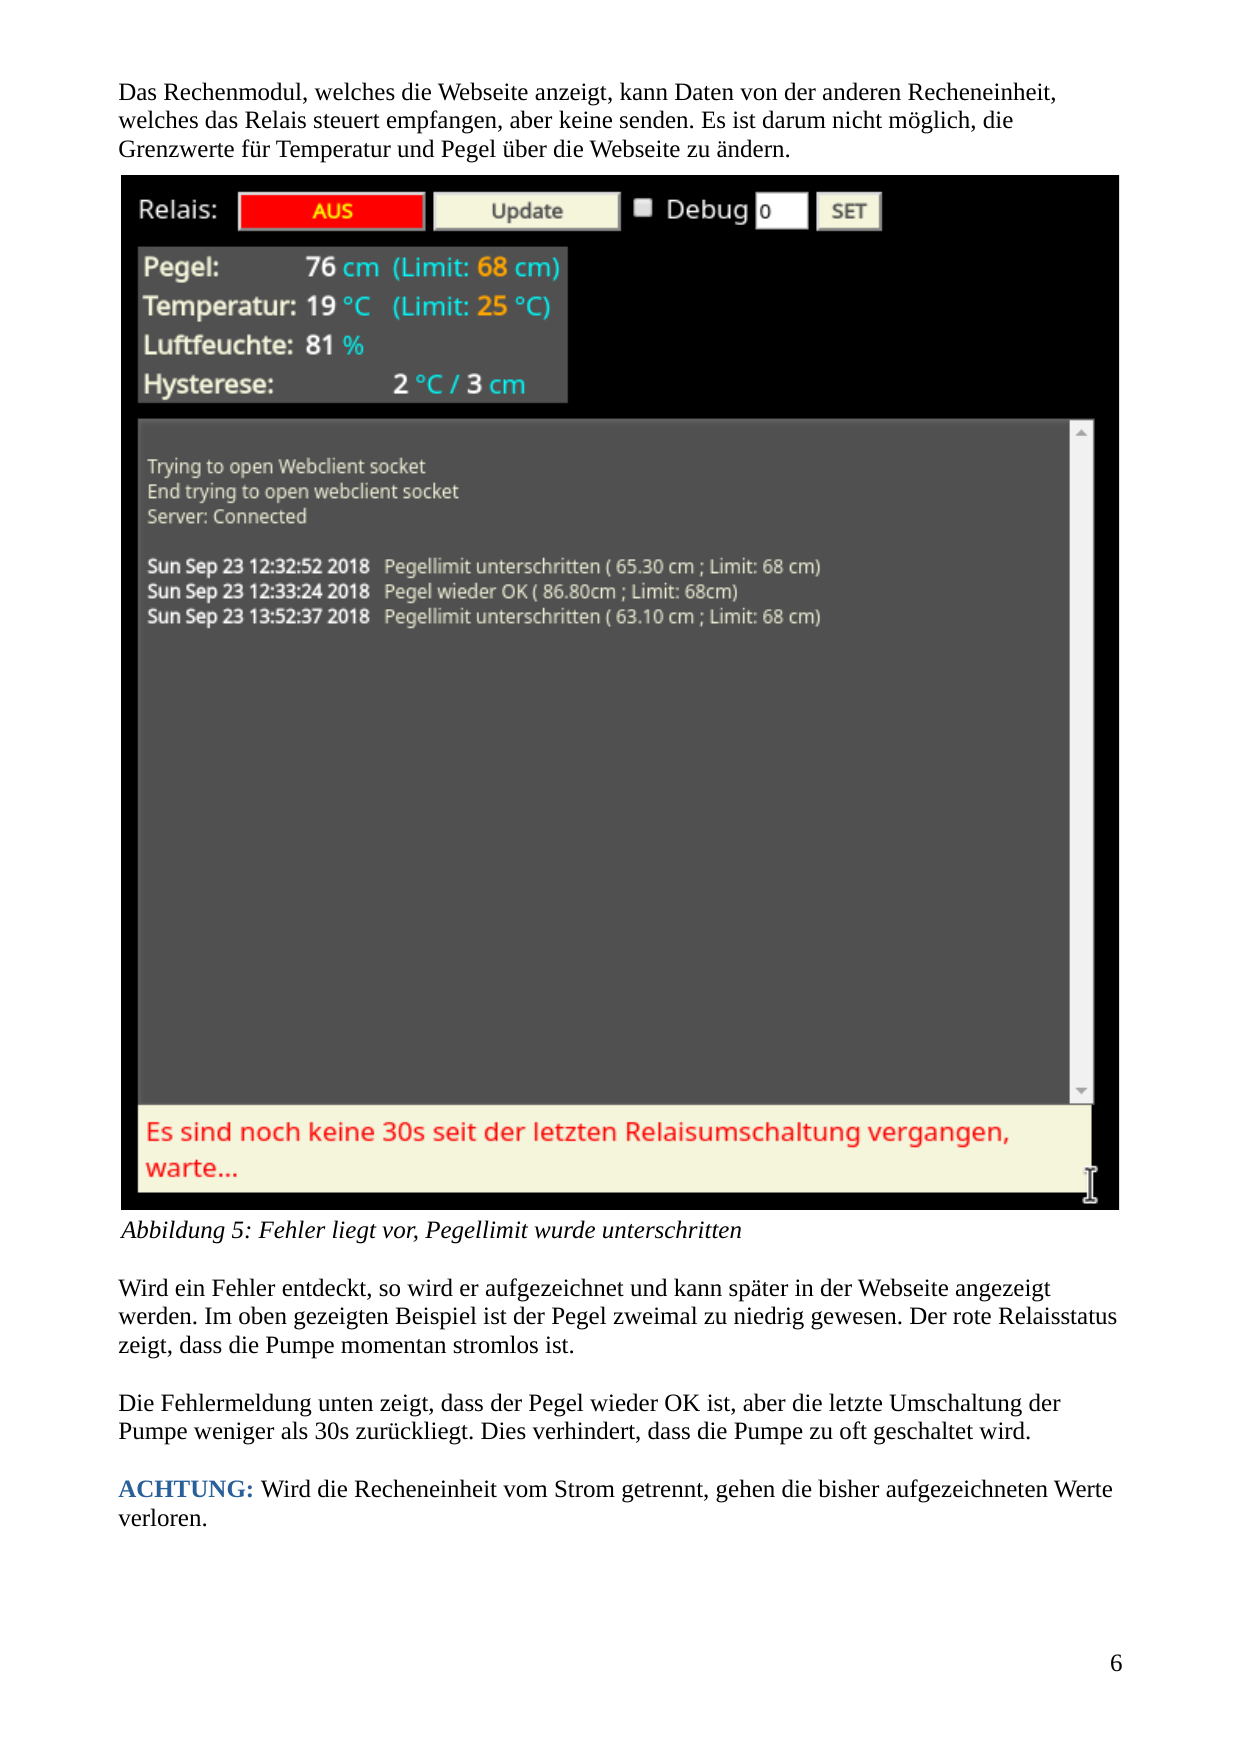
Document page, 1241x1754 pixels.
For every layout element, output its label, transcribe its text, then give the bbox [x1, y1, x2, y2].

text Die Fehlermeldung unten zeigt, dass der Pegel wieder OK ist, aber die letzte Umschaltung der Pumpe weniger als 30s zurückliegt. Dies verhindert, dass die Pumpe zu oft geschaltet wird. [118, 1388, 1122, 1445]
text ACHTUNG: Wird die Recheneinheit vom Strom getrennt, gehen die bisher aufgezeichneten Werte verloren. [118, 1474, 1122, 1531]
picture [121, 175, 1120, 1210]
text Das Rechenmodul, welches die Webseite anzeigt, kann Daten von der anderen Recheneinheit, welches das Relais steuert empfangen, aber keine senden. Es ist darum nicht möglich, die Grenzwerte für Temperatur und Pegel über die Webseite zu ändern. [118, 77, 1122, 163]
text Abbildung 5: Fehler liegt vor, Pegellimit wurde unterschritten [121, 1210, 1119, 1244]
text Wird ein Fehler entdeckt, so wird er aufgezeichnet und kann später in der Webseite angezeigt werden. Im oben gezeigten Beispiel ist der Pegel zweimal zu niedrig gewesen. Der rote Relaisstatus zeigt, dass die Pumpe momentan stromlos ist. [118, 1273, 1122, 1359]
